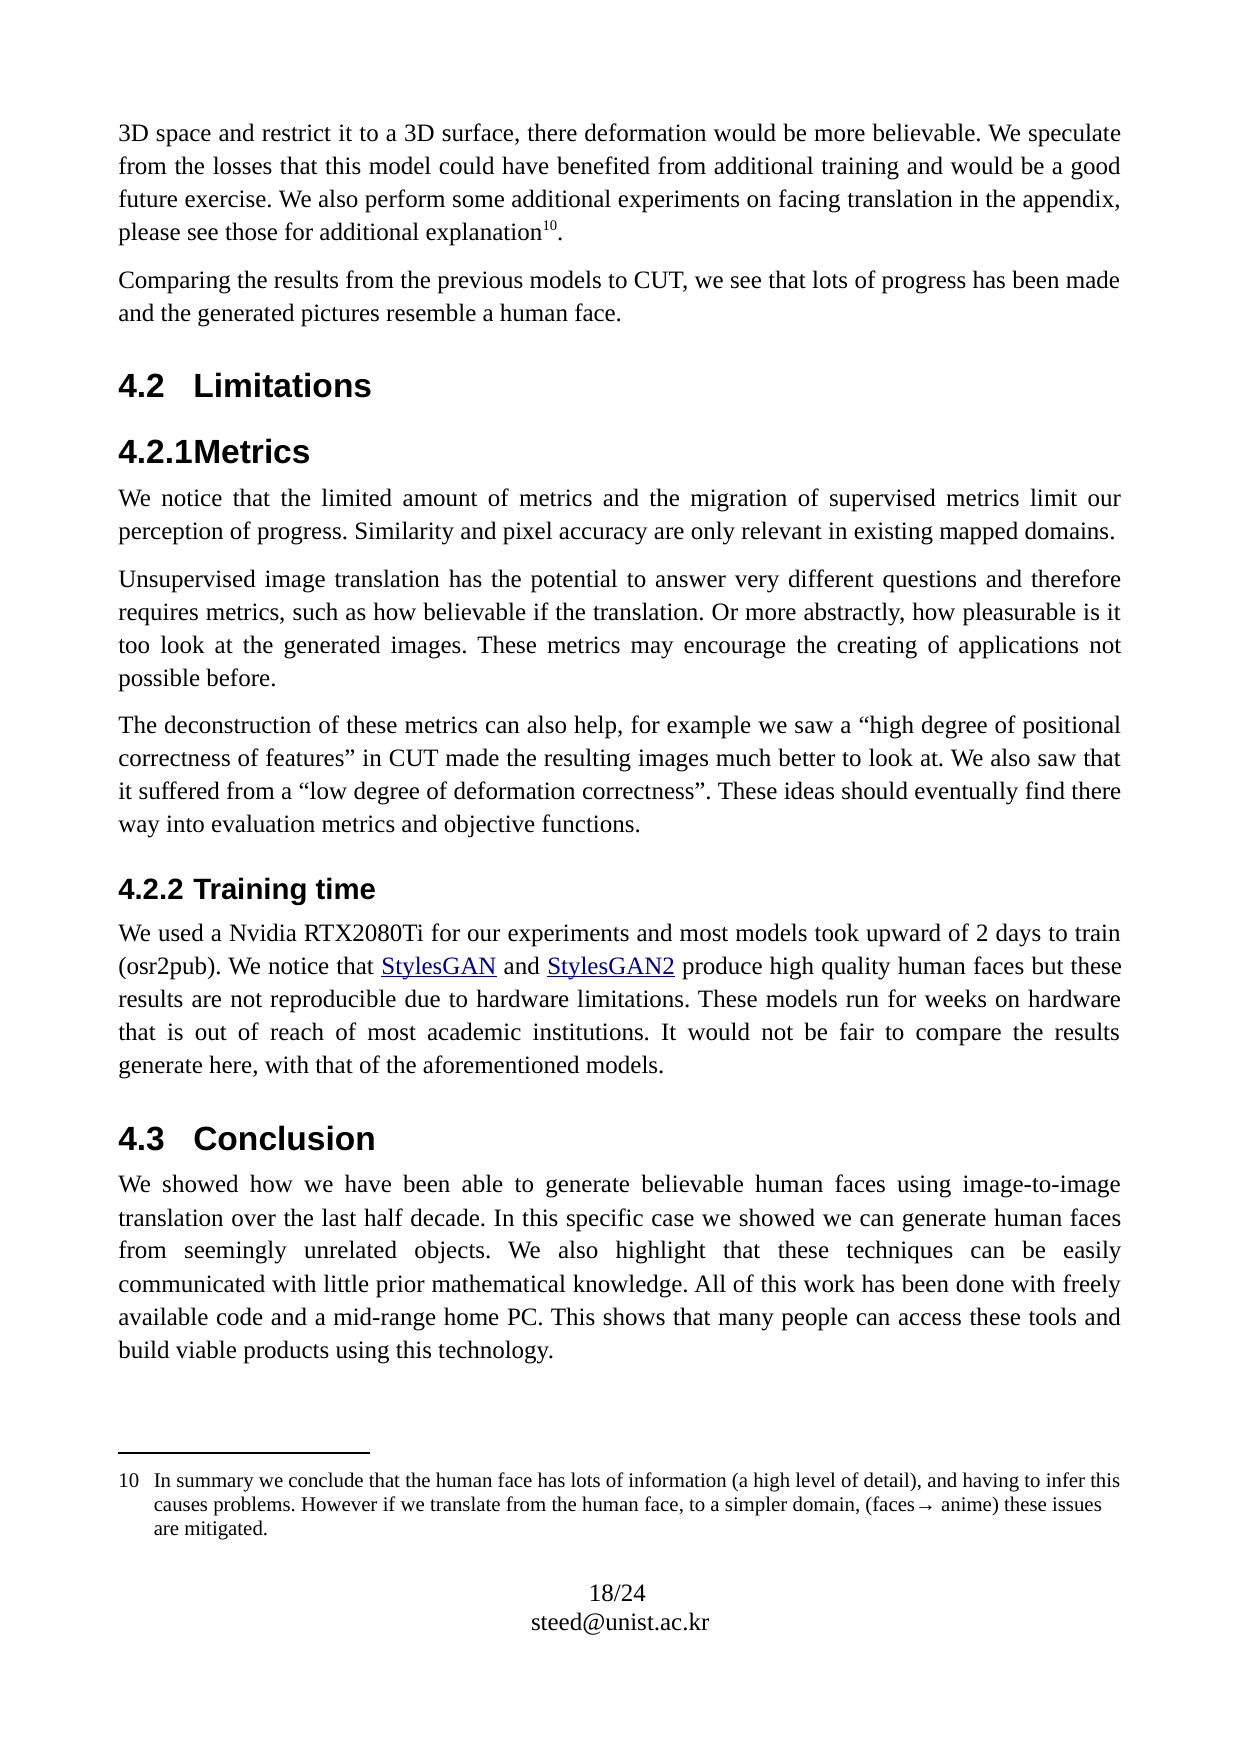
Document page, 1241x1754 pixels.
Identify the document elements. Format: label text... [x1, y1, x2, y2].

subtitle Training time [118, 872, 1122, 905]
text 3D space and restrict it to a 3D surface, there deformation would be more believable. We speculate from the losses that this model could have benefited from additional training and would be a good future exercise. We also perform some additional experiments on facing translation in the appendix, please see those for additional explanation. [118, 118, 1122, 246]
text We notice that the limited amount of metrics and the migration of supervised metrics limit our perception of progress. Similarity and pixel accuracy are only relevant in existing mapped domains. [118, 483, 1122, 545]
text We used a Nvidia RTX2080Ti for our experiments and most models took upward of 2 days to train (osr2pub). We notice that StylesGAN and StylesGAN2 produce high quality human faces but these results are not reproducible due to hardware limitations. These models run for weeks on hardware that is out of reach of most academic institutions. It would not be fair to compare the results generate here, with that of the aforementioned models. [118, 918, 1122, 1079]
subtitle Conclusion [118, 1118, 1122, 1157]
text Unsupervised image translation has the potential to answer very different questions and therefore requires metrics, such as how believable if the translation. Or more abstractly, how pleasurable is it too look at the generated images. These metrics may encourage the creating of applications not possible before. [118, 564, 1122, 692]
subtitle Metrics [118, 432, 1122, 471]
text We showed how we have been able to generate believable human faces using image-to-image translation over the last half decade. In this specific case we showed we can generate human faces from seemingly unrelated objects. We also highlight that these techniques can be easily communicated with little prior mathematical knowledge. All of this work has been done with freely available code and a mid-range home PC. This shows that many people can access these tools and build viable products using this technology. [118, 1169, 1122, 1363]
text Comparing the results from the previous models to CUT, we see that lots of progress has been made and the generated pictures resemble a human face. [118, 265, 1122, 327]
text In summary we conclude that the human face has lots of information (a high level of detail), and having to infer this causes problems. However if we translate from the human face, to a simpler domain, (faces→ anime) these issues are mitigated. [118, 1468, 1122, 1540]
text The deconstruction of these metrics can also help, for example we saw a “high degree of positional correctness of features” in CUT made the resulting images much better to look at. We also saw that it suffered from a “low degree of deformation correctness”. These ideas should eventually find there way into evaluation metrics and objective functions. [118, 710, 1122, 838]
subtitle Limitations [118, 366, 1122, 405]
